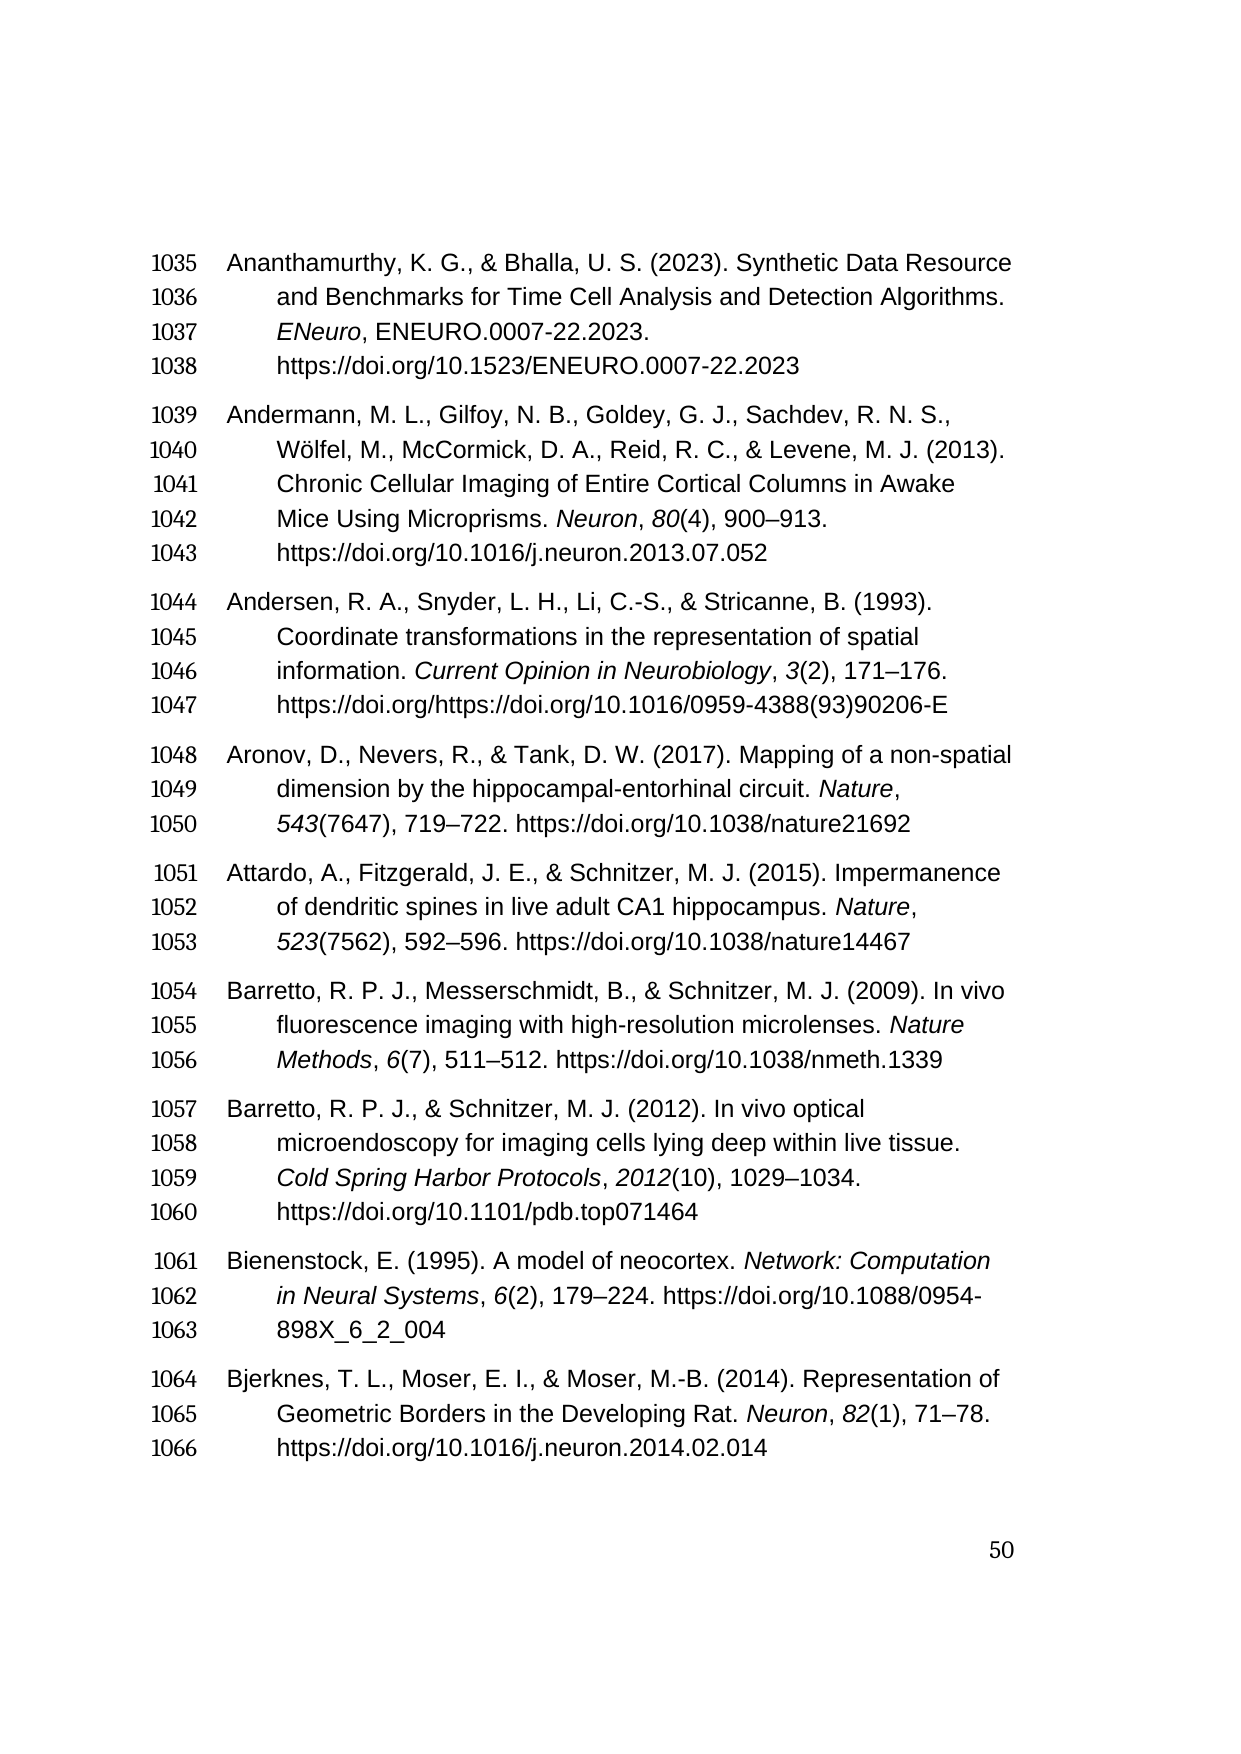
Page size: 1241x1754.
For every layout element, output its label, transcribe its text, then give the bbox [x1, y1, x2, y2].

text Barretto, R. P. J., & Schnitzer, M. J. (2012). In vivo optical microendoscopy for imaging cells lying deep within live tissue. Cold Spring Harbor Protocols, 2012(10), 1029–1034. https://doi.org/10.1101/pdb.top071464 [226, 1094, 1014, 1226]
text Aronov, D., Nevers, R., & Tank, D. W. (2017). Mapping of a non-spatial dimension by the hippocampal-entorhinal circuit. Nature, 543(7647), 719–722. https://doi.org/10.1038/nature21692 [226, 739, 1014, 837]
text Ananthamurthy, K. G., & Bhalla, U. S. (2023). Synthetic Data Resource and Benchmarks for Time Cell Analysis and Detection Algorithms. ENeuro, ENEURO.0007-22.2023. https://doi.org/10.1523/ENEURO.0007-22.2023 [226, 248, 1014, 380]
text Bienenstock, E. (1995). A model of neocortex. Network: Computation in Neural Systems, 6(2), 179–224. https://doi.org/10.1088/0954-898X_6_2_004 [226, 1246, 1014, 1344]
text Bjerknes, T. L., Moser, E. I., & Moser, M.-B. (2014). Representation of Geometric Borders in the Developing Rat. Neuron, 82(1), 71–78. https://doi.org/10.1016/j.neuron.2014.02.014 [226, 1364, 1014, 1462]
text Barretto, R. P. J., Messerschmidt, B., & Schnitzer, M. J. (2009). In vivo fluorescence imaging with high-resolution microlenses. Nature Methods, 6(7), 511–512. https://doi.org/10.1038/nmeth.1339 [226, 976, 1014, 1073]
text Attardo, A., Fitzgerald, J. E., & Schnitzer, M. J. (2015). Impermanence of dendritic spines in live adult CA1 hippocampus. Nature, 523(7562), 592–596. https://doi.org/10.1038/nature14467 [226, 858, 1014, 955]
text Andermann, M. L., Gilfoy, N. B., Goldey, G. J., Sachdev, R. N. S., Wölfel, M., McCormick, D. A., Reid, R. C., & Levene, M. J. (2013). Chronic Cellular Imaging of Entire Cortical Columns in Awake Mice Using Microprisms. Neuron, 80(4), 900–913. https://doi.org/10.1016/j.neuron.2013.07.052 [226, 400, 1014, 567]
text Andersen, R. A., Snyder, L. H., Li, C.-S., & Stricanne, B. (1993). Coordinate transformations in the representation of spatial information. Current Opinion in Neurobiology, 3(2), 171–176. https://doi.org/https://doi.org/10.1016/0959-4388(93)90206-E [226, 587, 1014, 719]
